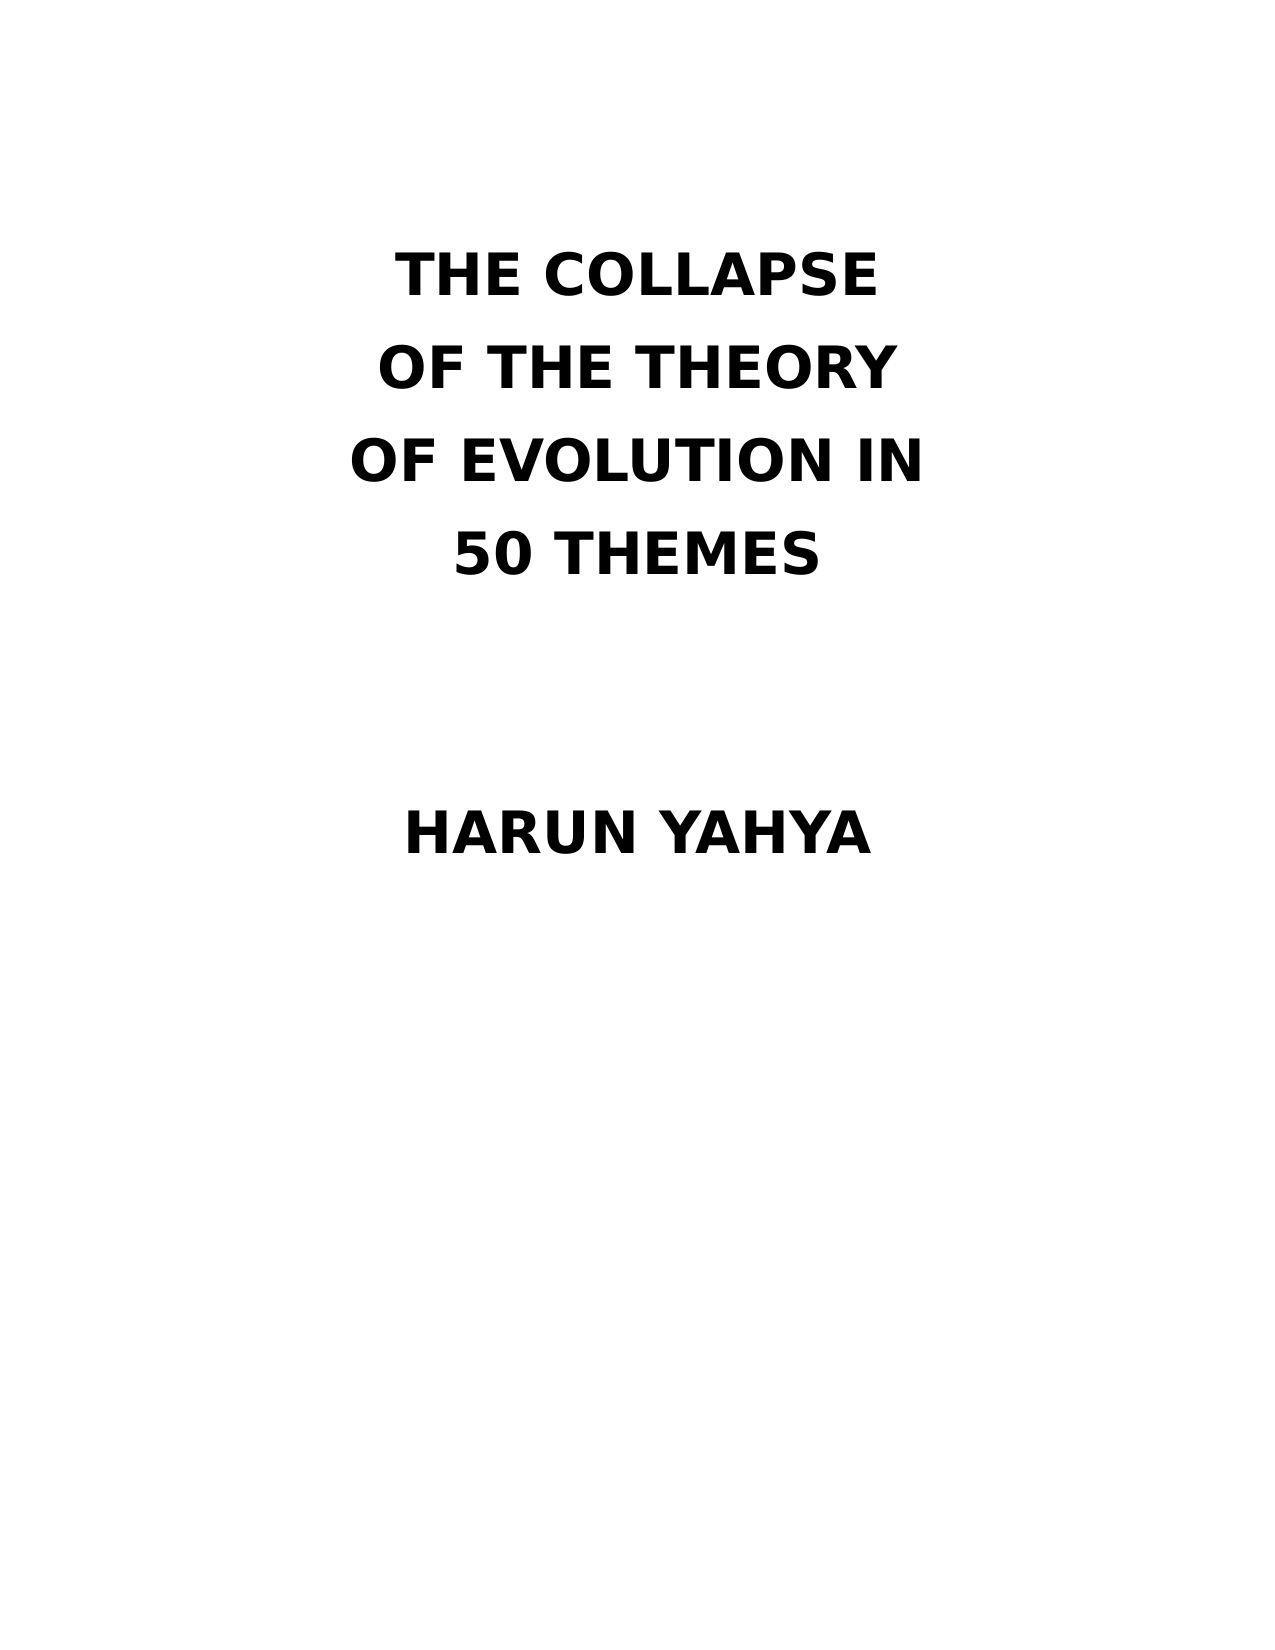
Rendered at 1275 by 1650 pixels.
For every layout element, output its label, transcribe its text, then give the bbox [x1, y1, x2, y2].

title THE COLLAPSE [112, 242, 1162, 309]
title 50 THEMES [112, 520, 1162, 588]
title OF THE THEORY [112, 334, 1162, 402]
title HARUN YAHYA [112, 799, 1162, 867]
title OF EVOLUTION IN [112, 427, 1162, 495]
